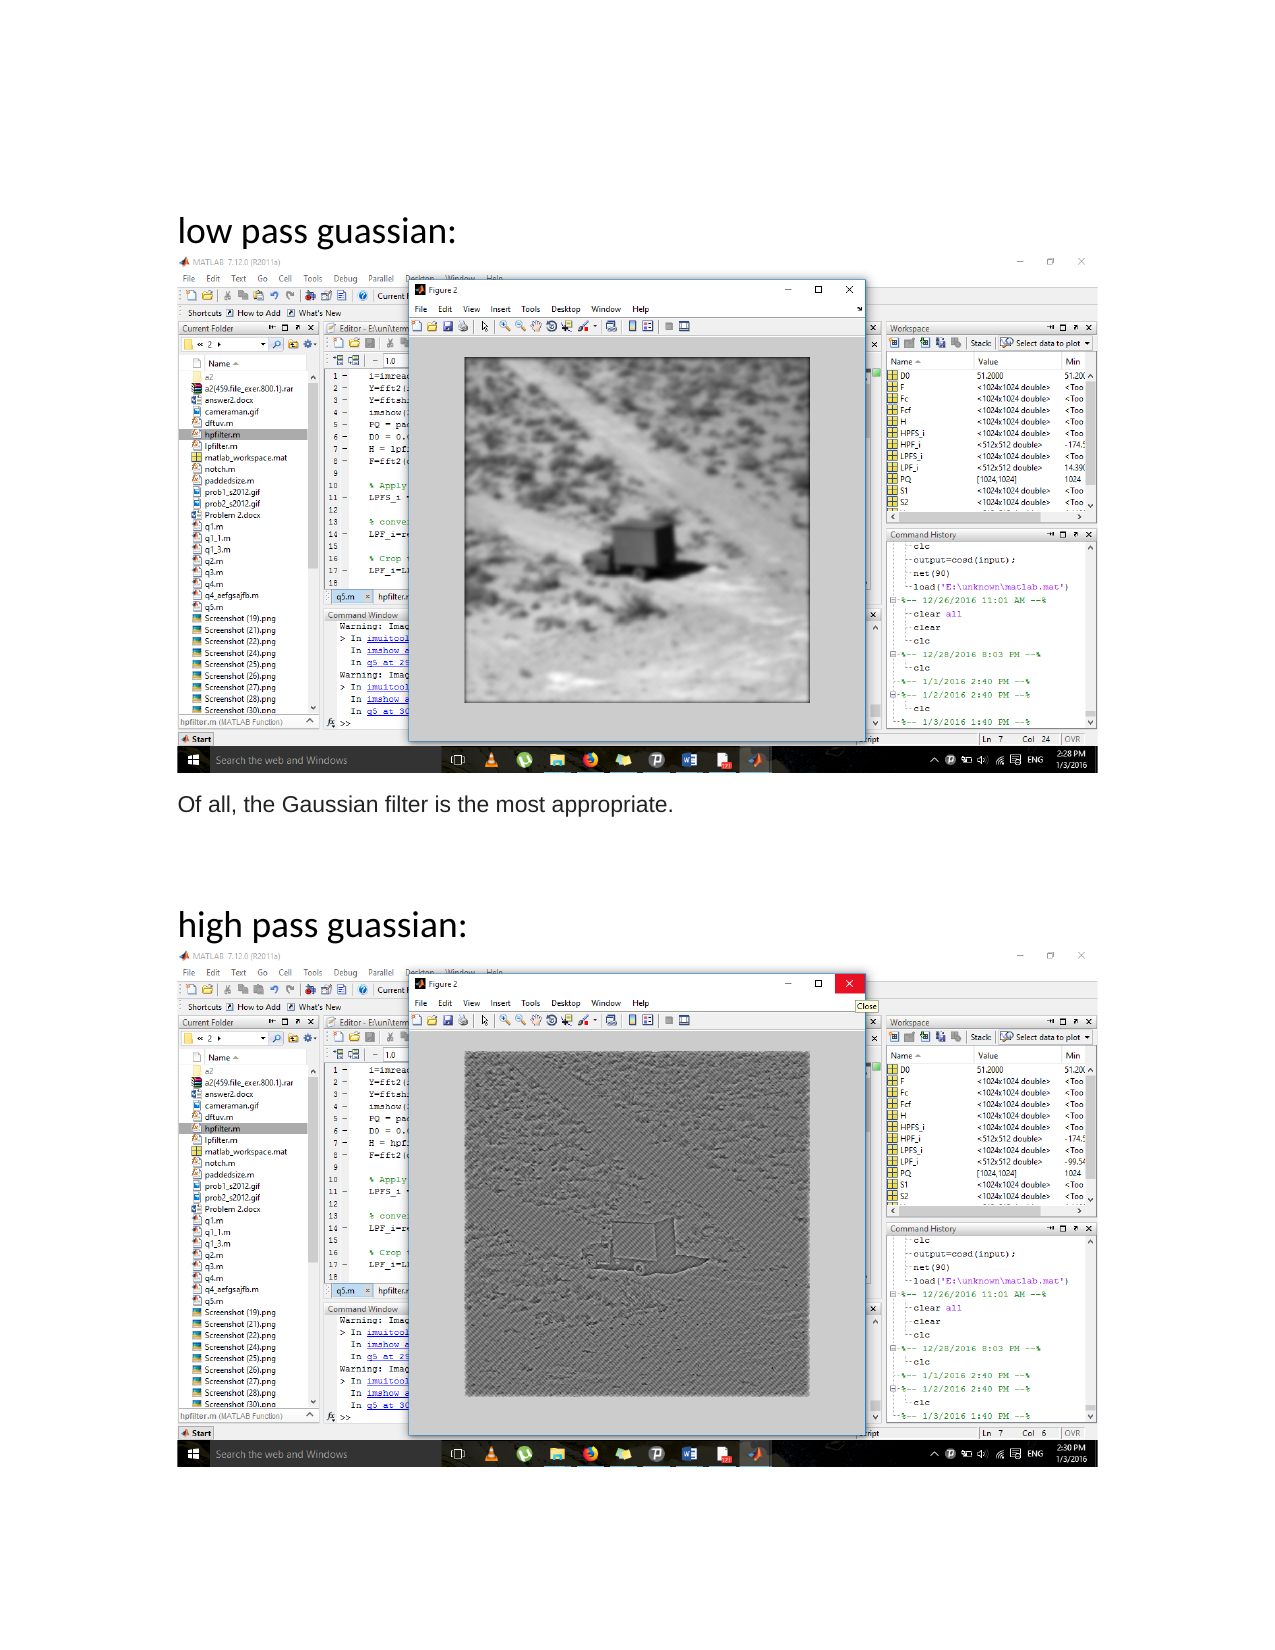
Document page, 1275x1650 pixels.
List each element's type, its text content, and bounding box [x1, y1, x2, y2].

text low pass guassian: [177, 207, 1098, 254]
text high pass guassian: [177, 901, 1098, 948]
picture [177, 948, 1098, 1467]
text Of all, the Gaussian filter is the most appropriate. [177, 791, 1098, 818]
picture [177, 254, 1098, 773]
